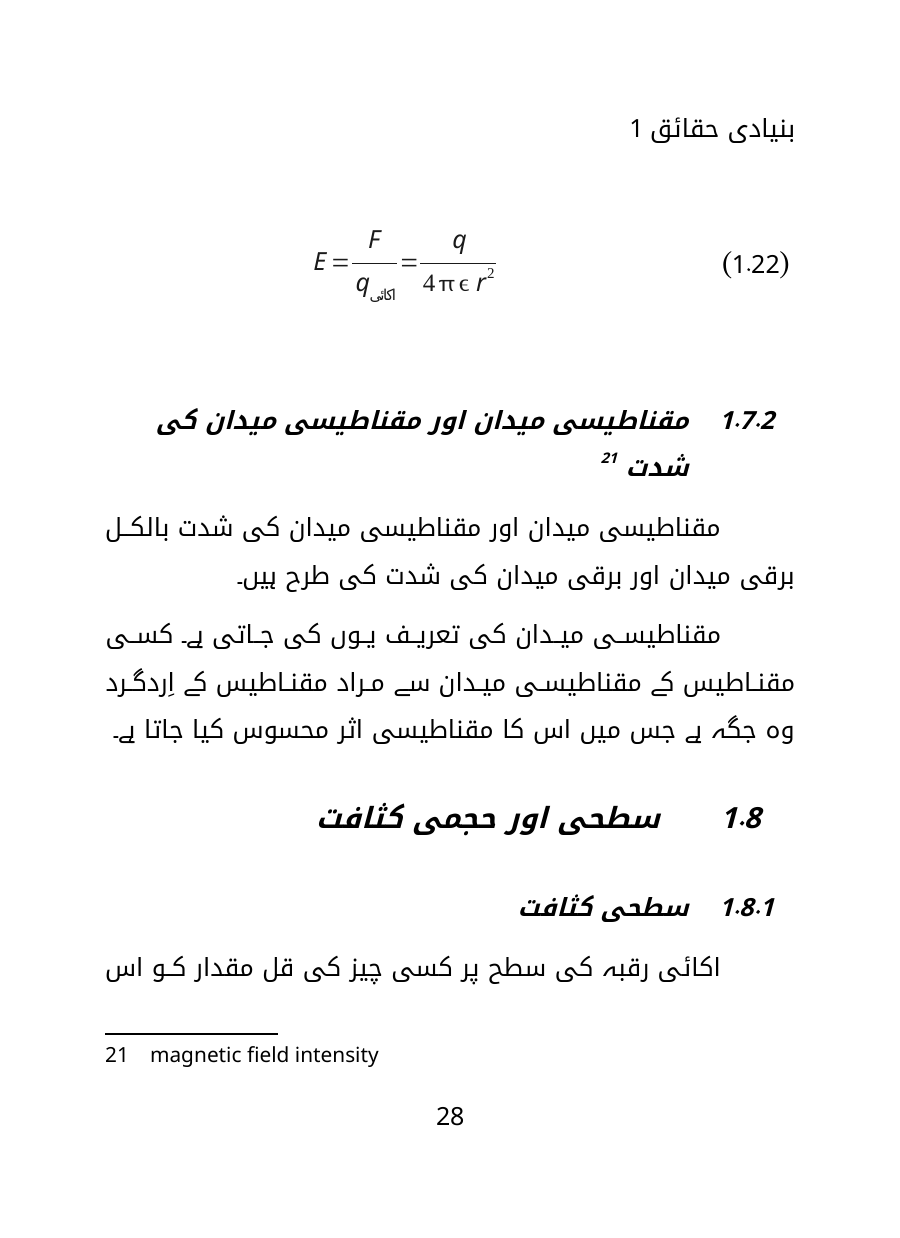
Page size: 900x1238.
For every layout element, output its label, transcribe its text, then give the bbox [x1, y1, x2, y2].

text مقناطیسی میدان کی تعریف یوں کی جاتی ہے۔ کسی مقناطیس کے مقناطیسی میدان سے مراد مقناطیس کے اِردگرد وہ جگہ ہے جس میں اس کا مقناطیسی اثر محسوس کیا جاتا ہے۔ [105, 612, 795, 754]
subtitle مقناطیسی میدان اور مقناطیسی میدان کی شدت [105, 397, 718, 492]
subtitle سطحی کثافت [105, 884, 718, 932]
text مقناطیسی میدان اور مقناطیسی میدان کی شدت بالکل برقی میدان اور برقی میدان کی شدت کی طرح ہیں۔ [105, 504, 795, 599]
table_header (1.22) [694, 216, 795, 326]
table_header [105, 216, 694, 326]
list magnetic field intensity [105, 1040, 795, 1068]
text اکائی رقبہ کی سطح پر کسی چیز کی قل مقدار کو اس چیز کی سطحی کثافت کہتے ہیں۔ مثال کے طور پر اگر رقبہپر کسی متغیرہ کی قل مقدار ہو تب اس متغیرہ کی اوسط سطحی کثافت یہ ہوگی [105, 944, 795, 992]
subtitle سطحی اور حجمی کثافت [105, 792, 720, 847]
